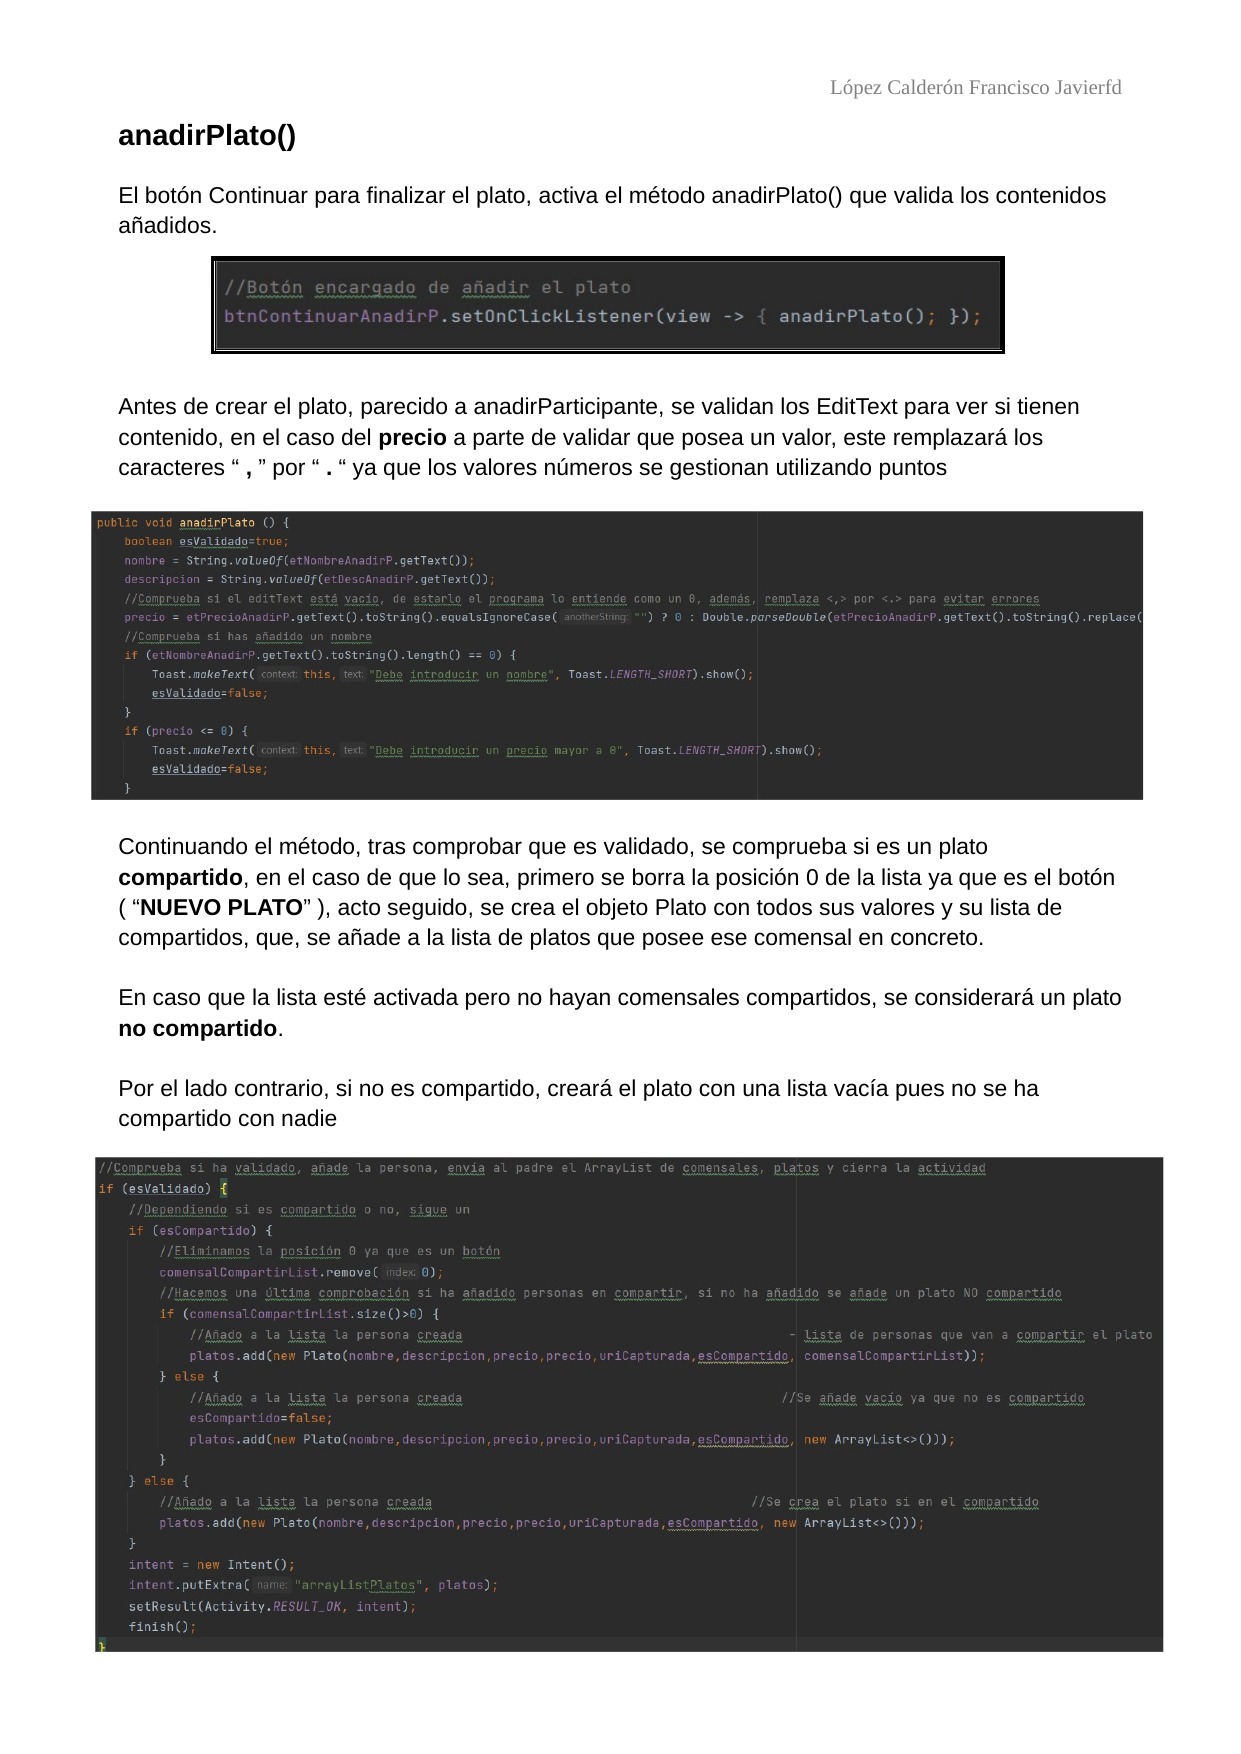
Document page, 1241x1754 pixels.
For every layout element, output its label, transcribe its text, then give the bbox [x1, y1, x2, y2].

text El botón Continuar para finalizar el plato, activa el método anadirPlato() que valida los contenidos añadidos. [118, 182, 1122, 238]
picture [91, 511, 1144, 800]
text Antes de crear el plato, parecido a anadirParticipante, se validan los EditText para ver si tienen contenido, en el caso del precio a parte de validar que posea un valor, este remplazará los caracteres “ , ” por “ . “ ya que los valores números se gestionan utilizando puntos [118, 393, 1122, 480]
text En caso que la lista esté activada pero no hayan comensales compartidos, se considerará un plato no compartido. [118, 984, 1122, 1041]
text Continuando el método, tras comprobar que es validado, se comprueba si es un plato compartido, en el caso de que lo sea, primero se borra la posición 0 de la lista ya que es el botón ( “NUEVO PLATO” ), acto seguido, se crea el objeto Plato con todos sus valores y su lista de compartidos, que, se añade a la lista de platos que posee ese comensal en concreto. [118, 833, 1122, 950]
subtitle anadirPlato() [118, 118, 1122, 152]
picture [95, 1157, 1164, 1652]
picture [216, 261, 1000, 349]
text Por el lado contrario, si no es compartido, creará el plato con una lista vacía pues no se ha compartido con nadie [118, 1075, 1122, 1132]
